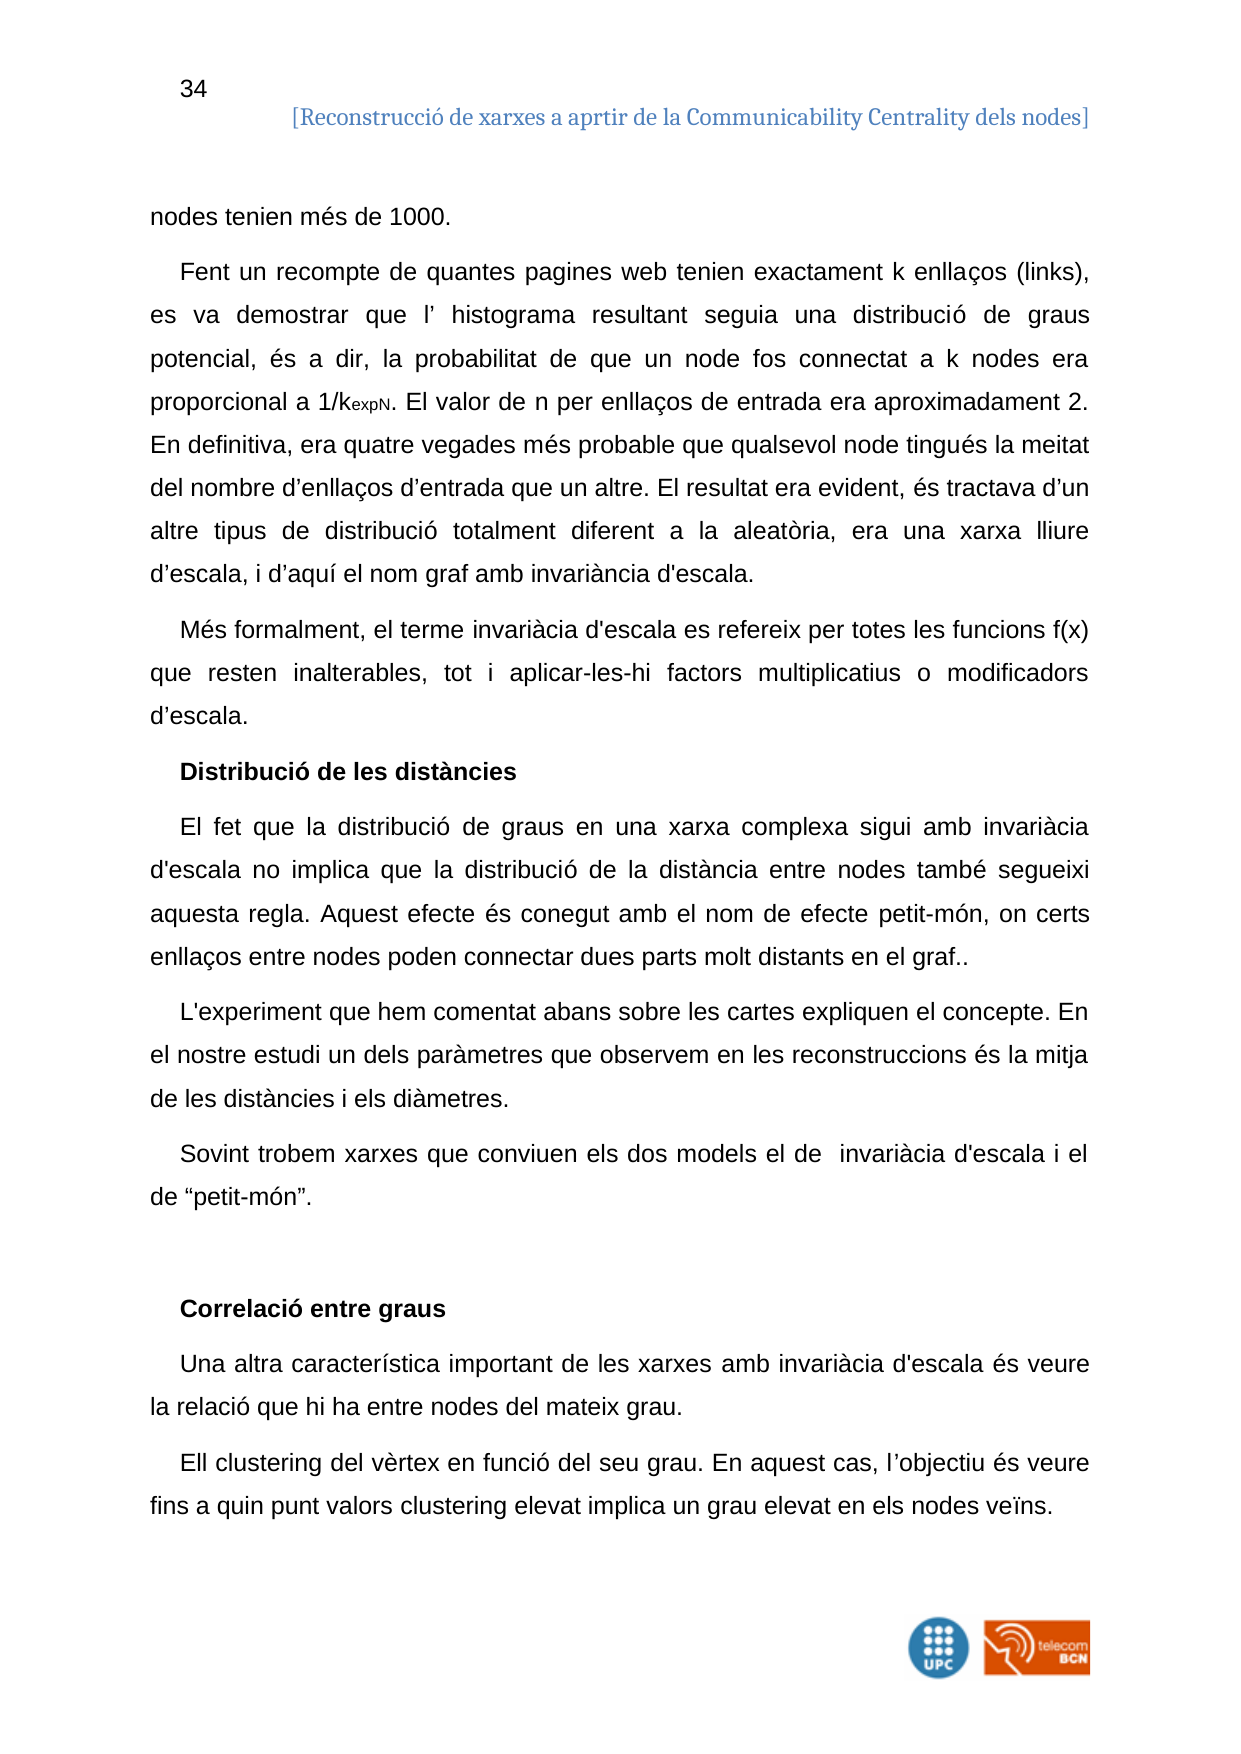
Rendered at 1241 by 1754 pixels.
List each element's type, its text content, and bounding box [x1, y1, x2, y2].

text Correlació entre graus [150, 1293, 1090, 1322]
text Una altra característica important de les xarxes amb invariàcia d'escala és veure la relació que hi ha entre nodes del mateix grau. [150, 1349, 1090, 1421]
text Fent un recompte de quantes pagines web tenien exactament k enllaços (links), es va demostrar que l’ histograma resultant seguia una distribució de graus potencial, és a dir, la probabilitat de que un node fos connectat a k nodes era proporcional a 1/kexpN. El valor de n per enllaços de entrada era aproximadament 2. En definitiva, era quatre vegades més probable que qualsevol node tingués la meitat del nombre d’enllaços d’entrada que un altre. El resultat era evident, és tractava d’un altre tipus de distribució totalment diferent a la aleatòria, era una xarxa lliure d’escala, i d’aquí el nom graf amb invariància d'escala. [150, 257, 1090, 588]
text Distribució de les distàncies [150, 757, 1090, 785]
text Sovint trobem xarxes que conviuen els dos models el de invariàcia d'escala i el de “petit-món”. [150, 1139, 1090, 1211]
picture [904, 1614, 1091, 1681]
text Ell clustering del vèrtex en funció del seu grau. En aquest cas, l’objectiu és veure fins a quin punt valors clustering elevat implica un grau elevat en els nodes veïns. [150, 1448, 1090, 1520]
text L'experiment que hem comentat abans sobre les cartes expliquen el concepte. En el nostre estudi un dels paràmetres que observem en les reconstruccions és la mitja de les distàncies i els diàmetres. [150, 997, 1090, 1112]
text Més formalment, el terme invariàcia d'escala es refereix per totes les funcions f(x) que resten inalterables, tot i aplicar-les-hi factors multiplicatius o modificadors d’escala. [150, 615, 1090, 730]
text El fet que la distribució de graus en una xarxa complexa sigui amb invariàcia d'escala no implica que la distribució de la distància entre nodes també segueixi aquesta regla. Aquest efecte és conegut amb el nom de efecte petit-món, on certs enllaços entre nodes poden connectar dues parts molt distants en el graf.. [150, 812, 1090, 970]
text nodes tenien més de 1000. [150, 202, 1090, 230]
